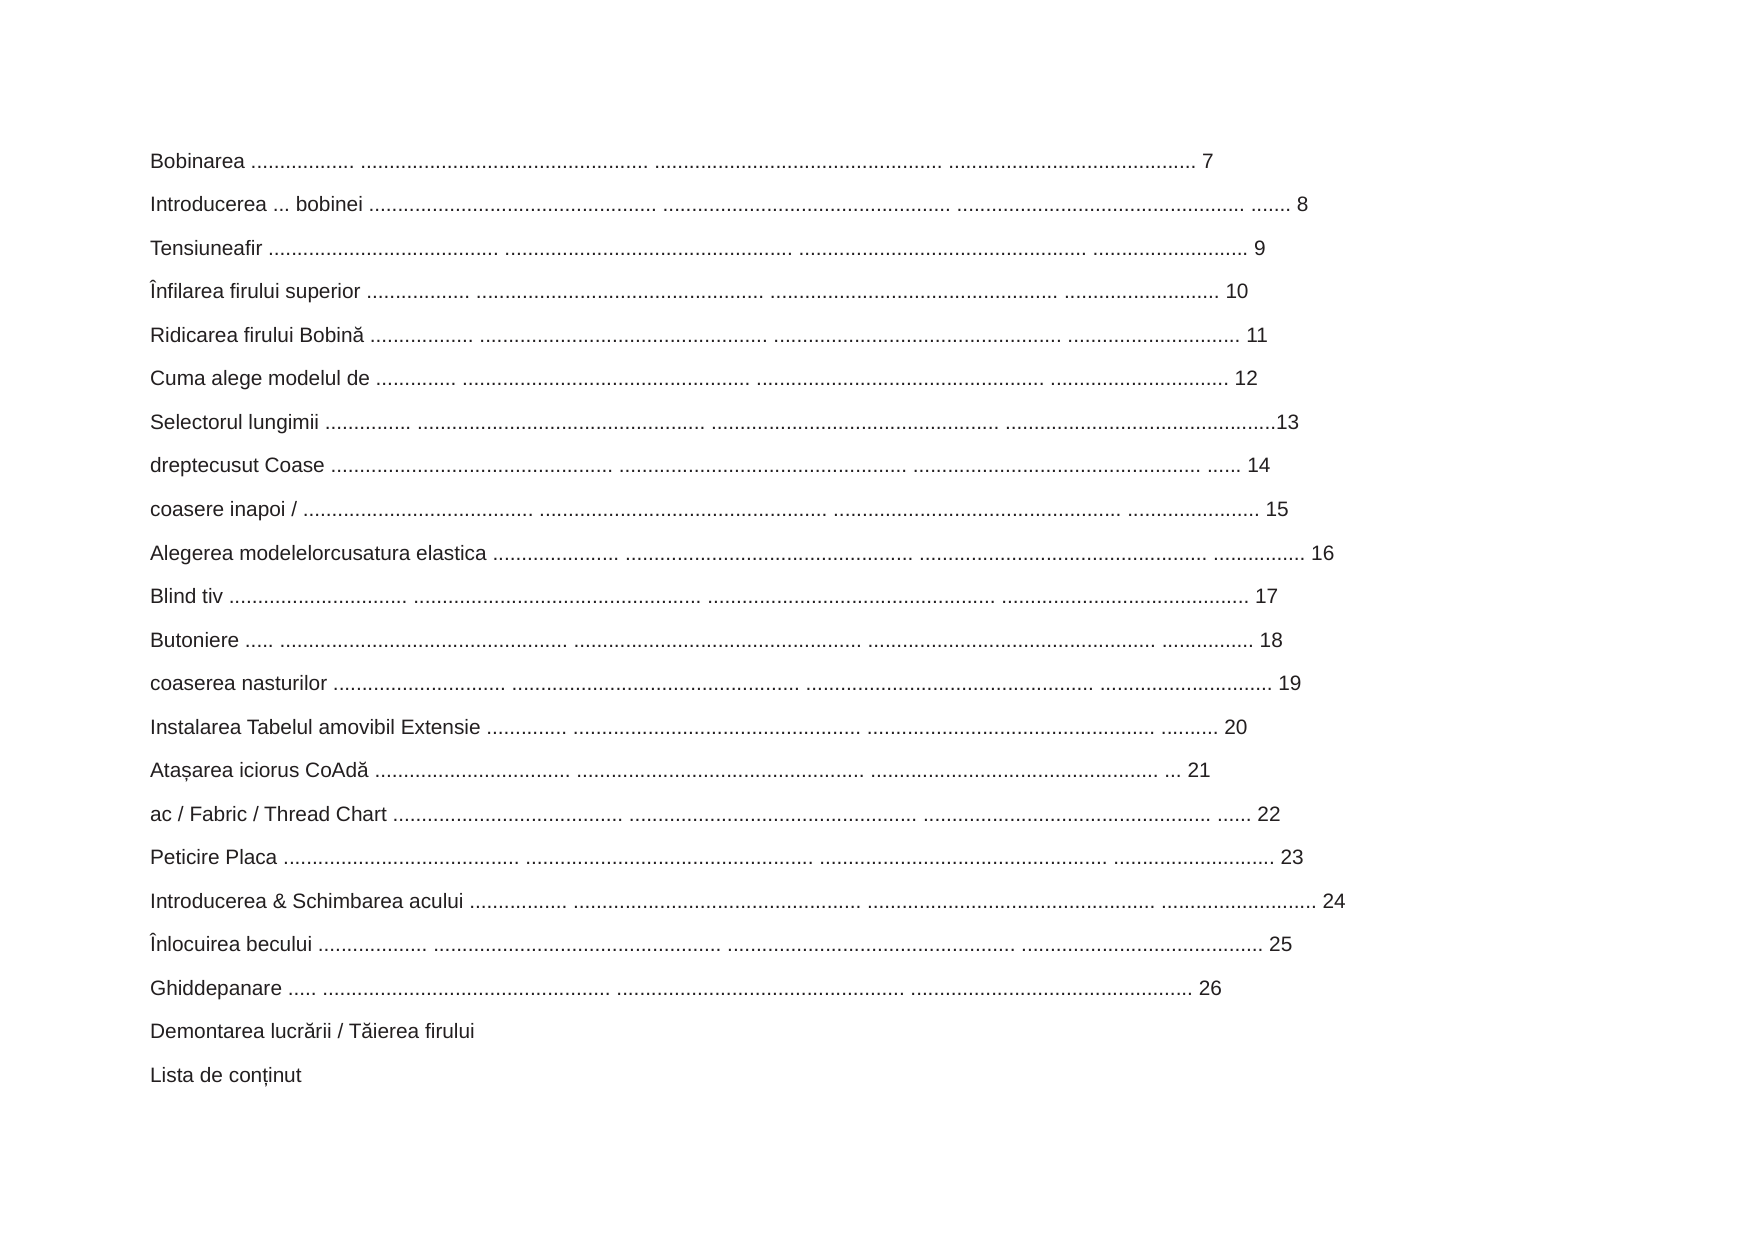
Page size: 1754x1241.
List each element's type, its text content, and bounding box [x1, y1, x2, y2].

text Lista de conținut [150, 1064, 1604, 1087]
text Instalarea Tabelul amovibil Extensie .............. .................................................. .................................................. .......... 20 [150, 716, 1604, 739]
text Alegerea modelelorcusatura elastica ...................... .................................................. .................................................. ................ 16 [150, 542, 1604, 564]
text dreptecusut Coase ................................................. .................................................. .................................................. ...... 14 [150, 455, 1604, 477]
text Peticire Placa ......................................... .................................................. .................................................. ............................ 23 [150, 847, 1604, 869]
text Tensiuneafir ........................................ .................................................. .................................................. ........................... 9 [150, 237, 1604, 260]
text Bobinarea .................. .................................................. .................................................. ........................................... 7 [150, 150, 1604, 173]
text Ridicarea firului Bobină .................. .................................................. .................................................. .............................. 11 [150, 324, 1604, 347]
text Introducerea ... bobinei .................................................. .................................................. .................................................. ....... 8 [150, 193, 1604, 216]
text coaserea nasturilor .............................. .................................................. .................................................. .............................. 19 [150, 672, 1604, 695]
text Cuma alege modelul de .............. .................................................. .................................................. ............................... 12 [150, 368, 1604, 390]
text Înfilarea firului superior .................. .................................................. .................................................. ........................... 10 [150, 281, 1604, 303]
text Atașarea iciorus CoAdă .................................. .................................................. .................................................. ... 21 [150, 759, 1604, 782]
text Înlocuirea becului ................... .................................................. .................................................. .......................................... 25 [150, 934, 1604, 956]
text Demontarea lucrării / Tăierea firului [150, 1021, 1604, 1043]
text Blind tiv ............................... .................................................. .................................................. ........................................... 17 [150, 585, 1604, 608]
text ac / Fabric / Thread Chart ........................................ .................................................. .................................................. ...... 22 [150, 803, 1604, 826]
text Butoniere ..... .................................................. .................................................. .................................................. ................ 18 [150, 629, 1604, 652]
text Introducerea & Schimbarea acului ................. .................................................. .................................................. ........................... 24 [150, 890, 1604, 913]
text coasere inapoi / ........................................ .................................................. .................................................. ....................... 15 [150, 498, 1604, 521]
text Ghiddepanare ..... .................................................. .................................................. ................................................. 26 [150, 977, 1604, 1000]
text Selectorul lungimii ............... .................................................. .................................................. ...............................................13 [150, 411, 1604, 434]
